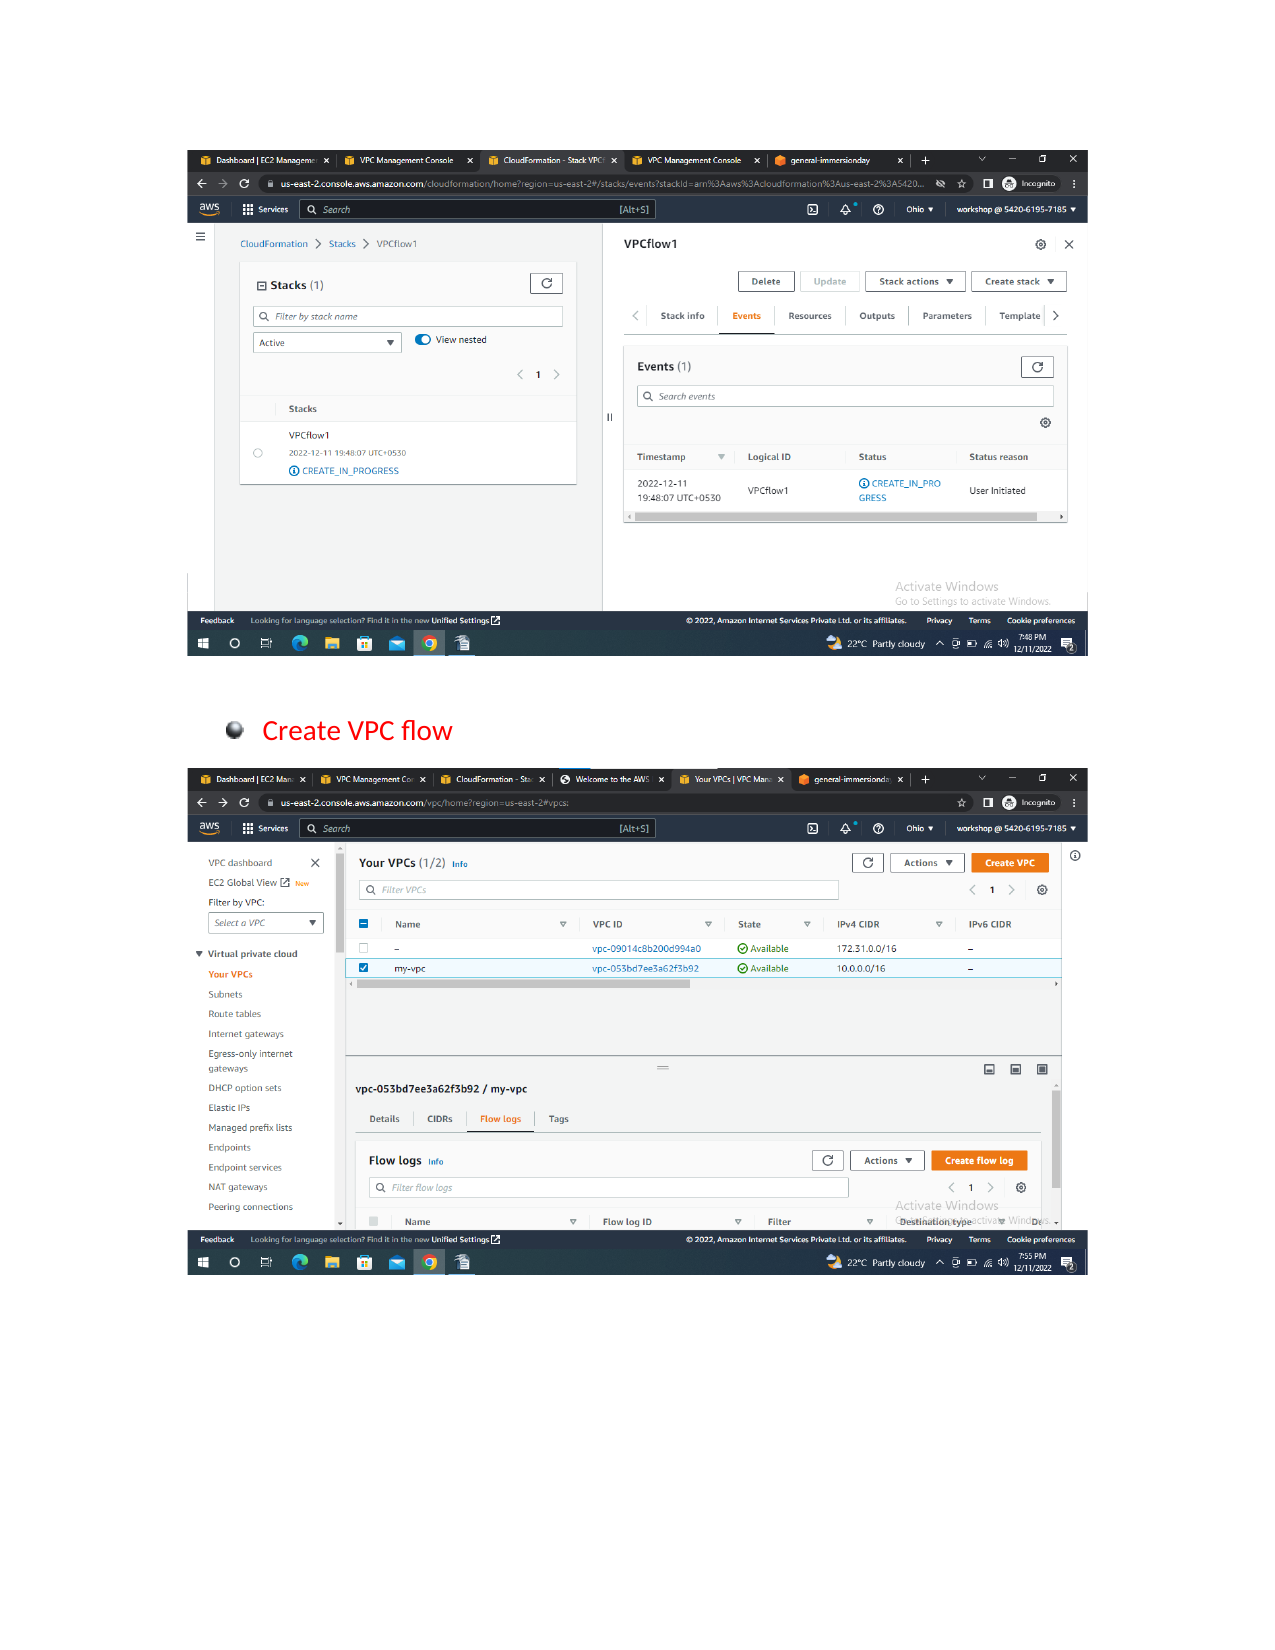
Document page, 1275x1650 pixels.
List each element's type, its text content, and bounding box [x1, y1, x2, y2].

picture [187, 150, 1088, 656]
picture [226, 721, 244, 739]
picture [187, 768, 1088, 1275]
list Create VPC flow [225, 712, 1087, 748]
